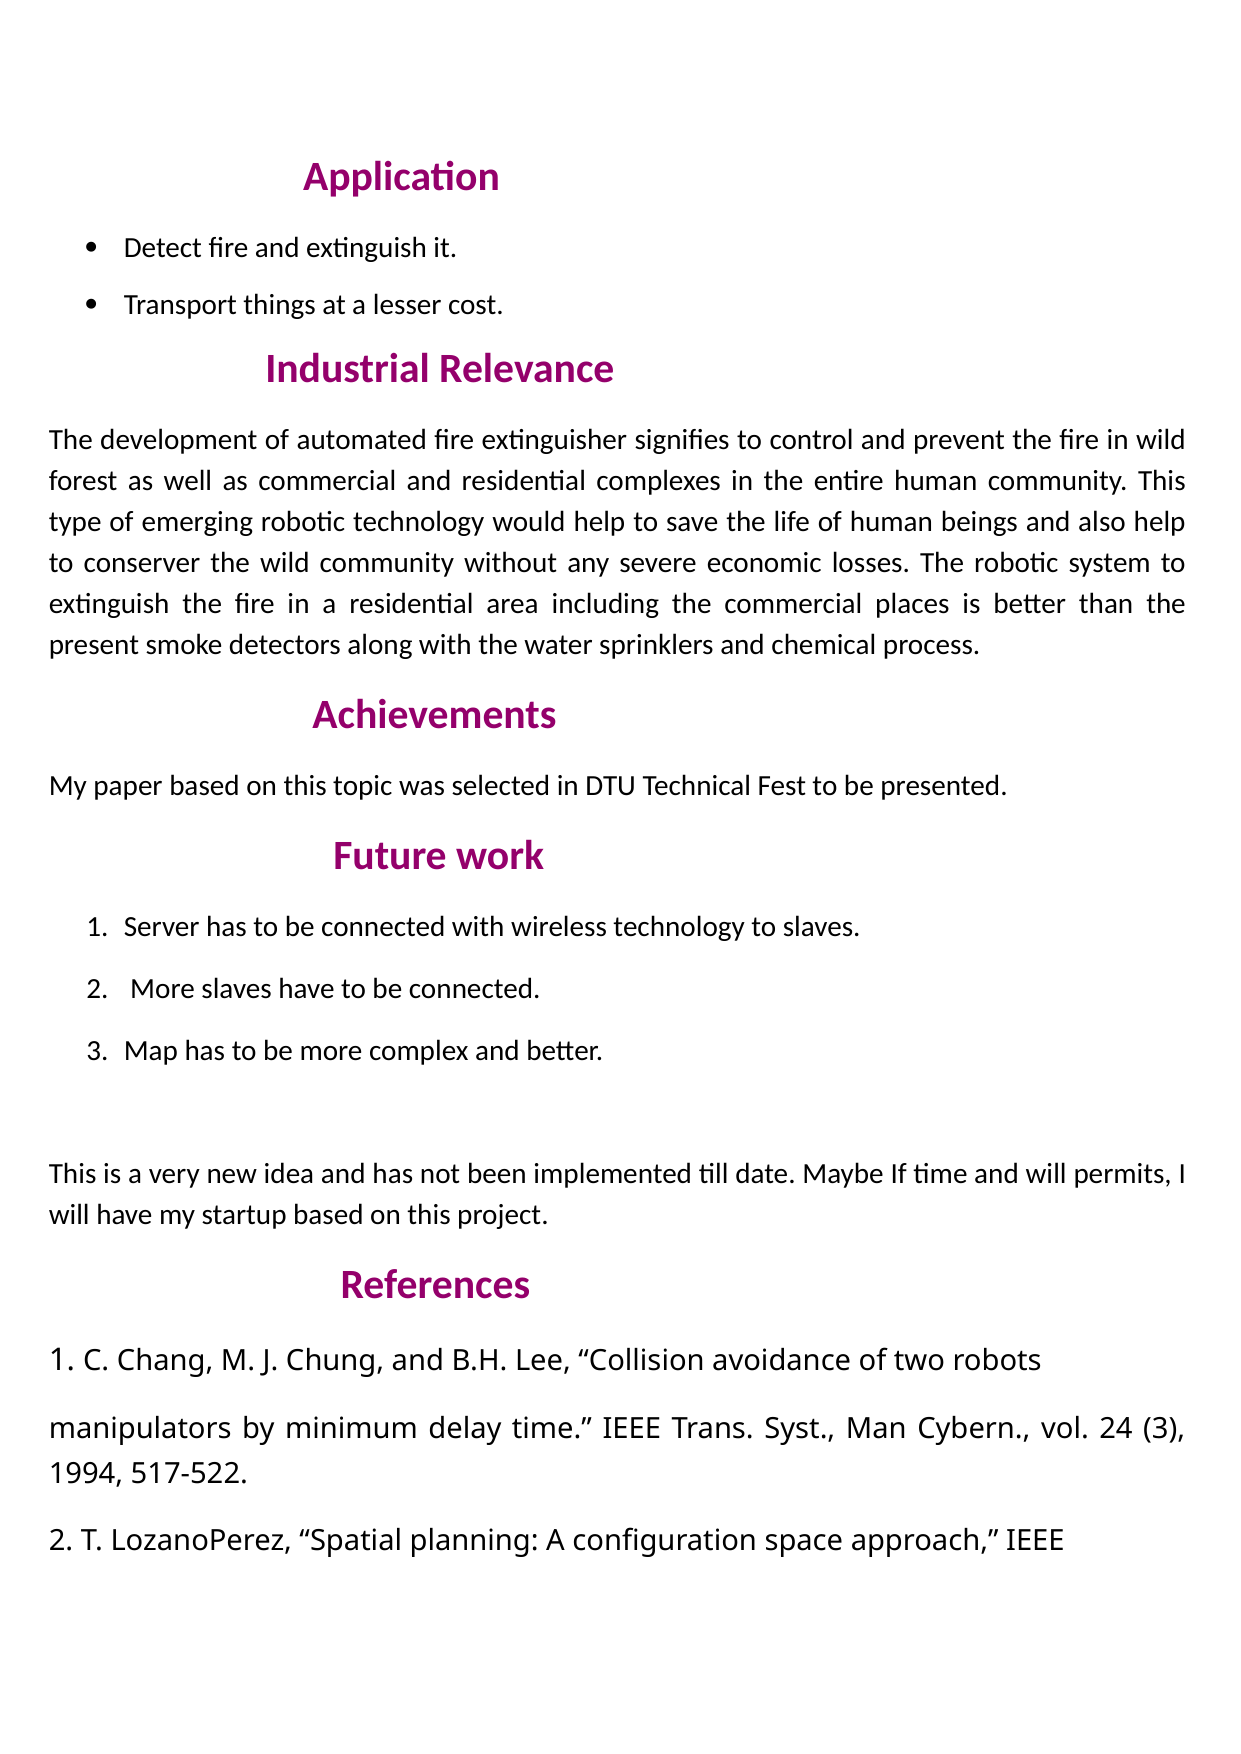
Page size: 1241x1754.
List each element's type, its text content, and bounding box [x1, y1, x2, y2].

list Map has to be more complex and better. [86, 1032, 1187, 1067]
list Server has to be connected with wireless technology to slaves. [86, 908, 1187, 944]
list Transport things at a lesser cost. [86, 286, 1187, 321]
list More slaves have to be connected. [86, 970, 1187, 1006]
text 1. C. Chang, M. J. Chung, and B.H. Lee, “Collision avoidance of two robots [48, 1337, 1187, 1380]
text The development of automated fire extinguisher signifies to control and prevent the fire in wild forest as well as commercial and residential complexes in the entire human community. This type of emerging robotic technology would help to save the life of human beings and also help to conserver the wild community without any severe economic losses. The robotic system to extinguish the fire in a residential area including the commercial places is better than the present smoke detectors along with the water sprinklers and chemical process. [48, 421, 1187, 662]
text This is a very new idea and has not been implemented till date. Maybe If time and will permits, I will have my startup based on this project. [48, 1155, 1187, 1232]
text manipulators by minimum delay time.” IEEE Trans. Syst., Man Cybern., vol. 24 (3), 1994, 517-522. [48, 1407, 1187, 1492]
text My paper based on this topic was selected in DTU Technical Fest to be presented. [48, 767, 1187, 803]
text Application [48, 150, 1187, 201]
text Future work [48, 829, 1187, 880]
text Industrial Relevance [48, 342, 1187, 393]
text Achievements [48, 688, 1187, 739]
text References [48, 1258, 1187, 1309]
text 2. T. LozanoPerez, “Spatial planning: A configuration space approach,” IEEE [48, 1519, 1187, 1559]
list Detect fire and extinguish it. [86, 229, 1187, 265]
